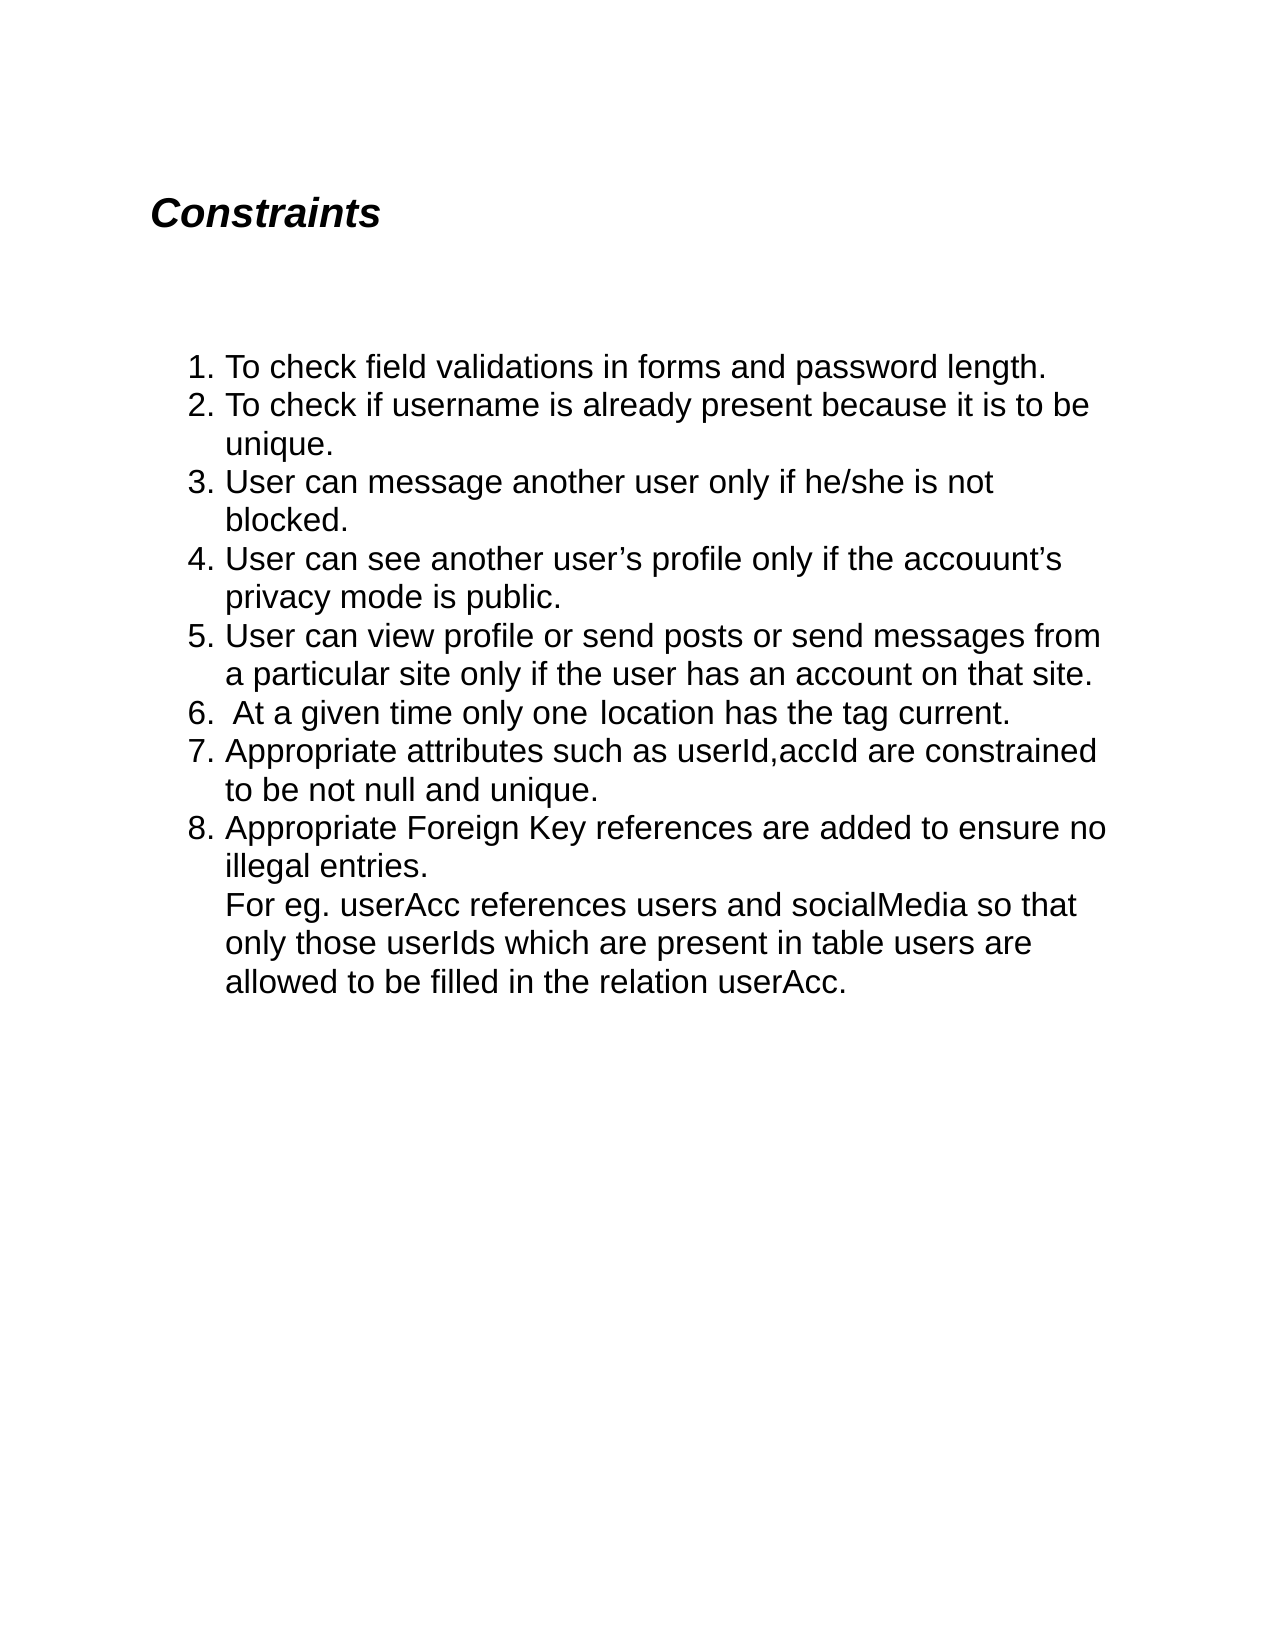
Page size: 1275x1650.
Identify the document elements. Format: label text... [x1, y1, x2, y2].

list To check field validations in forms and password length. [187, 347, 1125, 385]
list Appropriate attributes such as userId,accId are constrained to be not null and unique. [187, 731, 1125, 808]
list User can see another user’s profile only if the accouunt’s privacy mode is public. [187, 539, 1125, 616]
text Constraints [150, 188, 1125, 236]
list To check if username is already present because it is to be unique. [187, 385, 1125, 462]
list Appropriate Foreign Key references are added to ensure no illegal entries. [187, 808, 1125, 885]
list At a given time only one location has the tag current. [187, 693, 1125, 731]
list For eg. userAcc references users and socialMedia so that only those userIds which are present in table users are allowed to be filled in the relation userAcc. [225, 885, 1125, 1000]
list User can message another user only if he/she is not blocked. [187, 462, 1125, 539]
list User can view profile or send posts or send messages from a particular site only if the user has an account on that site. [187, 616, 1125, 693]
